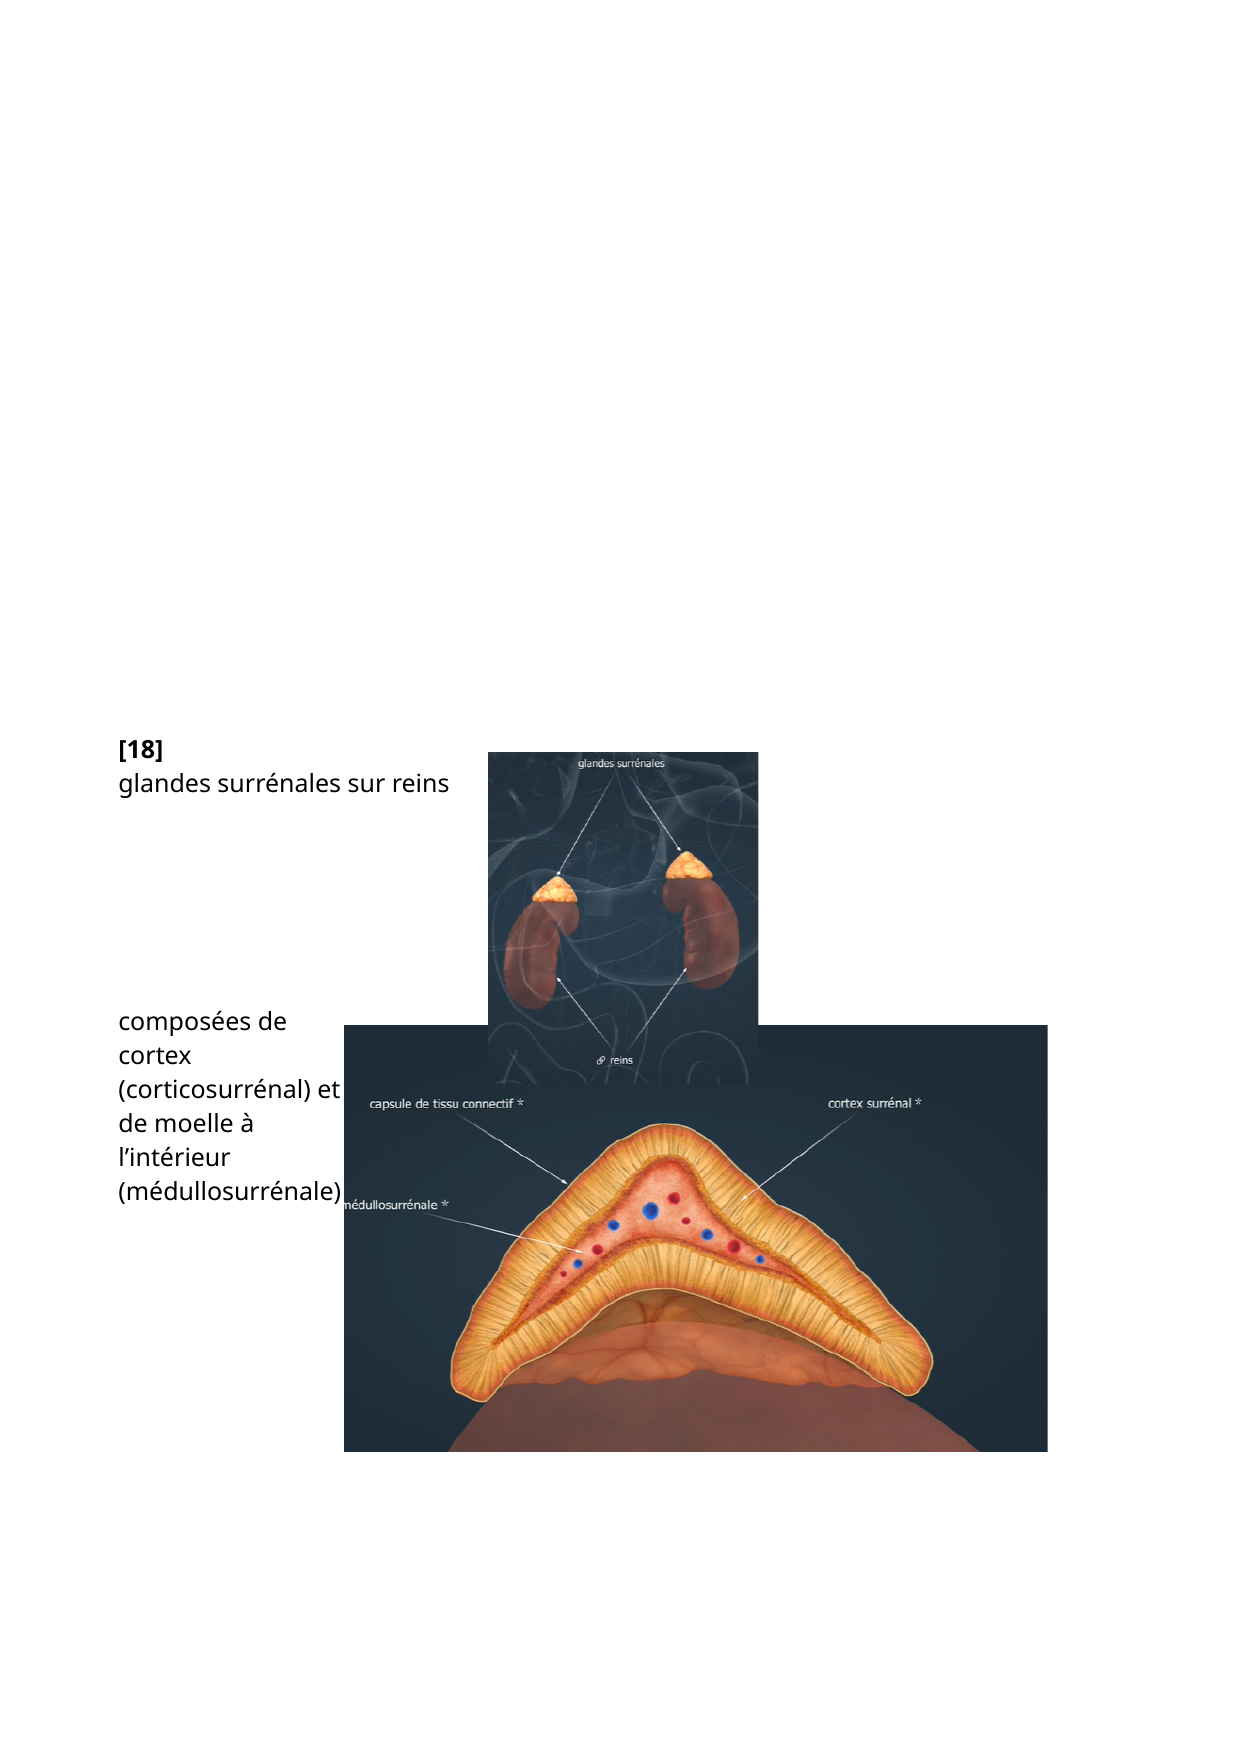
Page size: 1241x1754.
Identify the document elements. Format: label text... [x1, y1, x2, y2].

text [759, 765, 1122, 799]
text glandes surrénales sur reins [118, 765, 488, 799]
text [759, 1004, 1122, 1208]
text composées de cortex (corticosurrénal) et de moelle à l’intérieur (médullosurrénale) [118, 1004, 488, 1208]
picture [344, 752, 1048, 1452]
text [18] [118, 731, 1122, 765]
